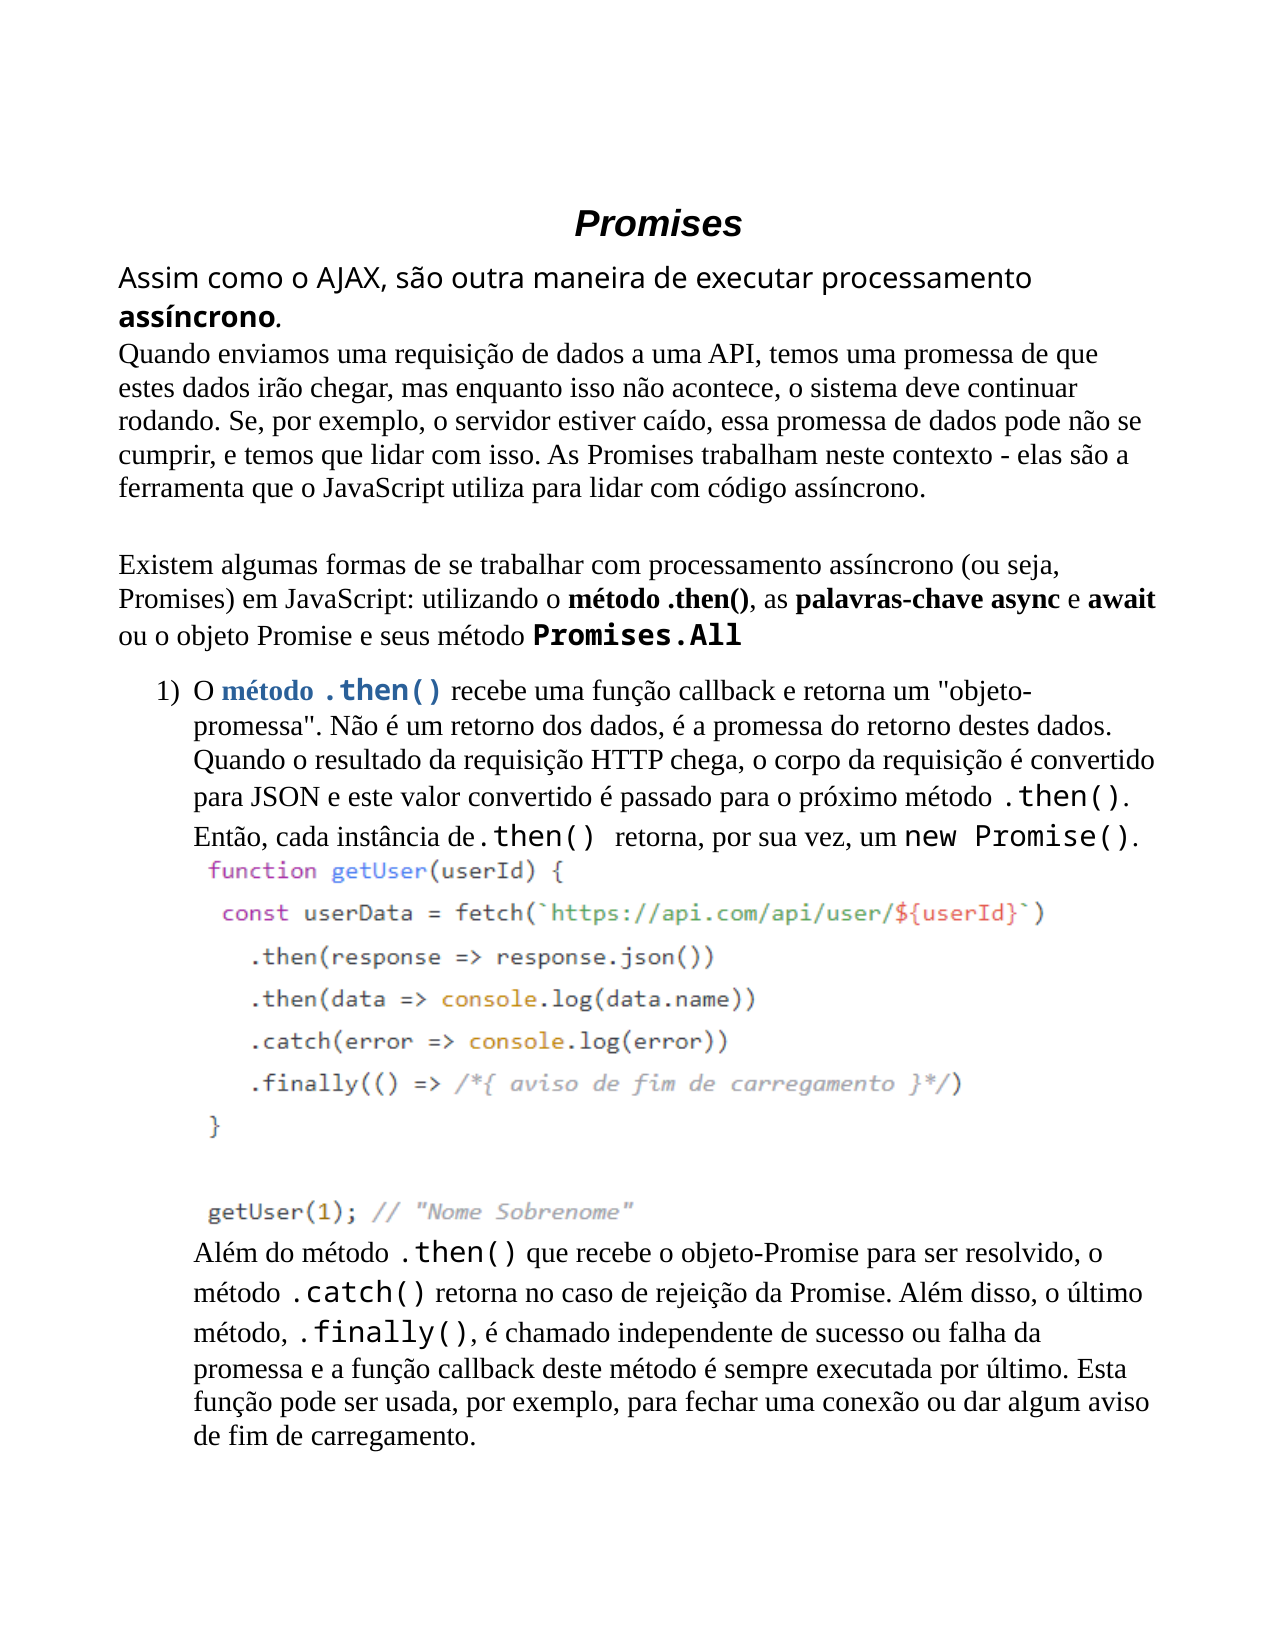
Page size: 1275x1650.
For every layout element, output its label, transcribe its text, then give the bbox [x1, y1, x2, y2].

text Existem algumas formas de se trabalhar com processamento assíncrono (ou seja, Promises) em JavaScript: utilizando o método .then(), as palavras-chave async e await ou o objeto Promise e seus método Promises.All [118, 547, 1157, 654]
subtitle Promises [118, 201, 1157, 244]
list O método .then() recebe uma função callback e retorna um "objeto-promessa". Não é um retorno dos dados, é a promessa do retorno destes dados. Quando o resultado da requisição HTTP chega, o corpo da requisição é convertido para JSON e este valor convertido é passado para o próximo método .then(). Então, cada instância de.then() retorna, por sua vez, um new Promise(). Além do método .then() que recebe o objeto-Promise para ser resolvido, o método .catch() retorna no caso de rejeição da Promise. Além disso, o último método, .finally(), é chamado independente de sucesso ou falha da promessa e a função callback deste método é sempre executada por último. Esta função pode ser usada, por exemplo, para fechar uma conexão ou dar algum aviso de fim de carregamento. [156, 669, 1157, 1451]
text Assim como o AJAX, são outra maneira de executar processamento assíncrono. Quando enviamos uma requisição de dados a uma API, temos uma promessa de que estes dados irão chegar, mas enquanto isso não acontece, o sistema deve continuar rodando. Se, por exemplo, o servidor estiver caído, essa promessa de dados pode não se cumprir, e temos que lidar com isso. As Promises trabalham neste contexto - elas são a ferramenta que o JavaScript utiliza para lidar com código assíncrono. [118, 257, 1157, 533]
picture [193, 855, 1062, 1232]
